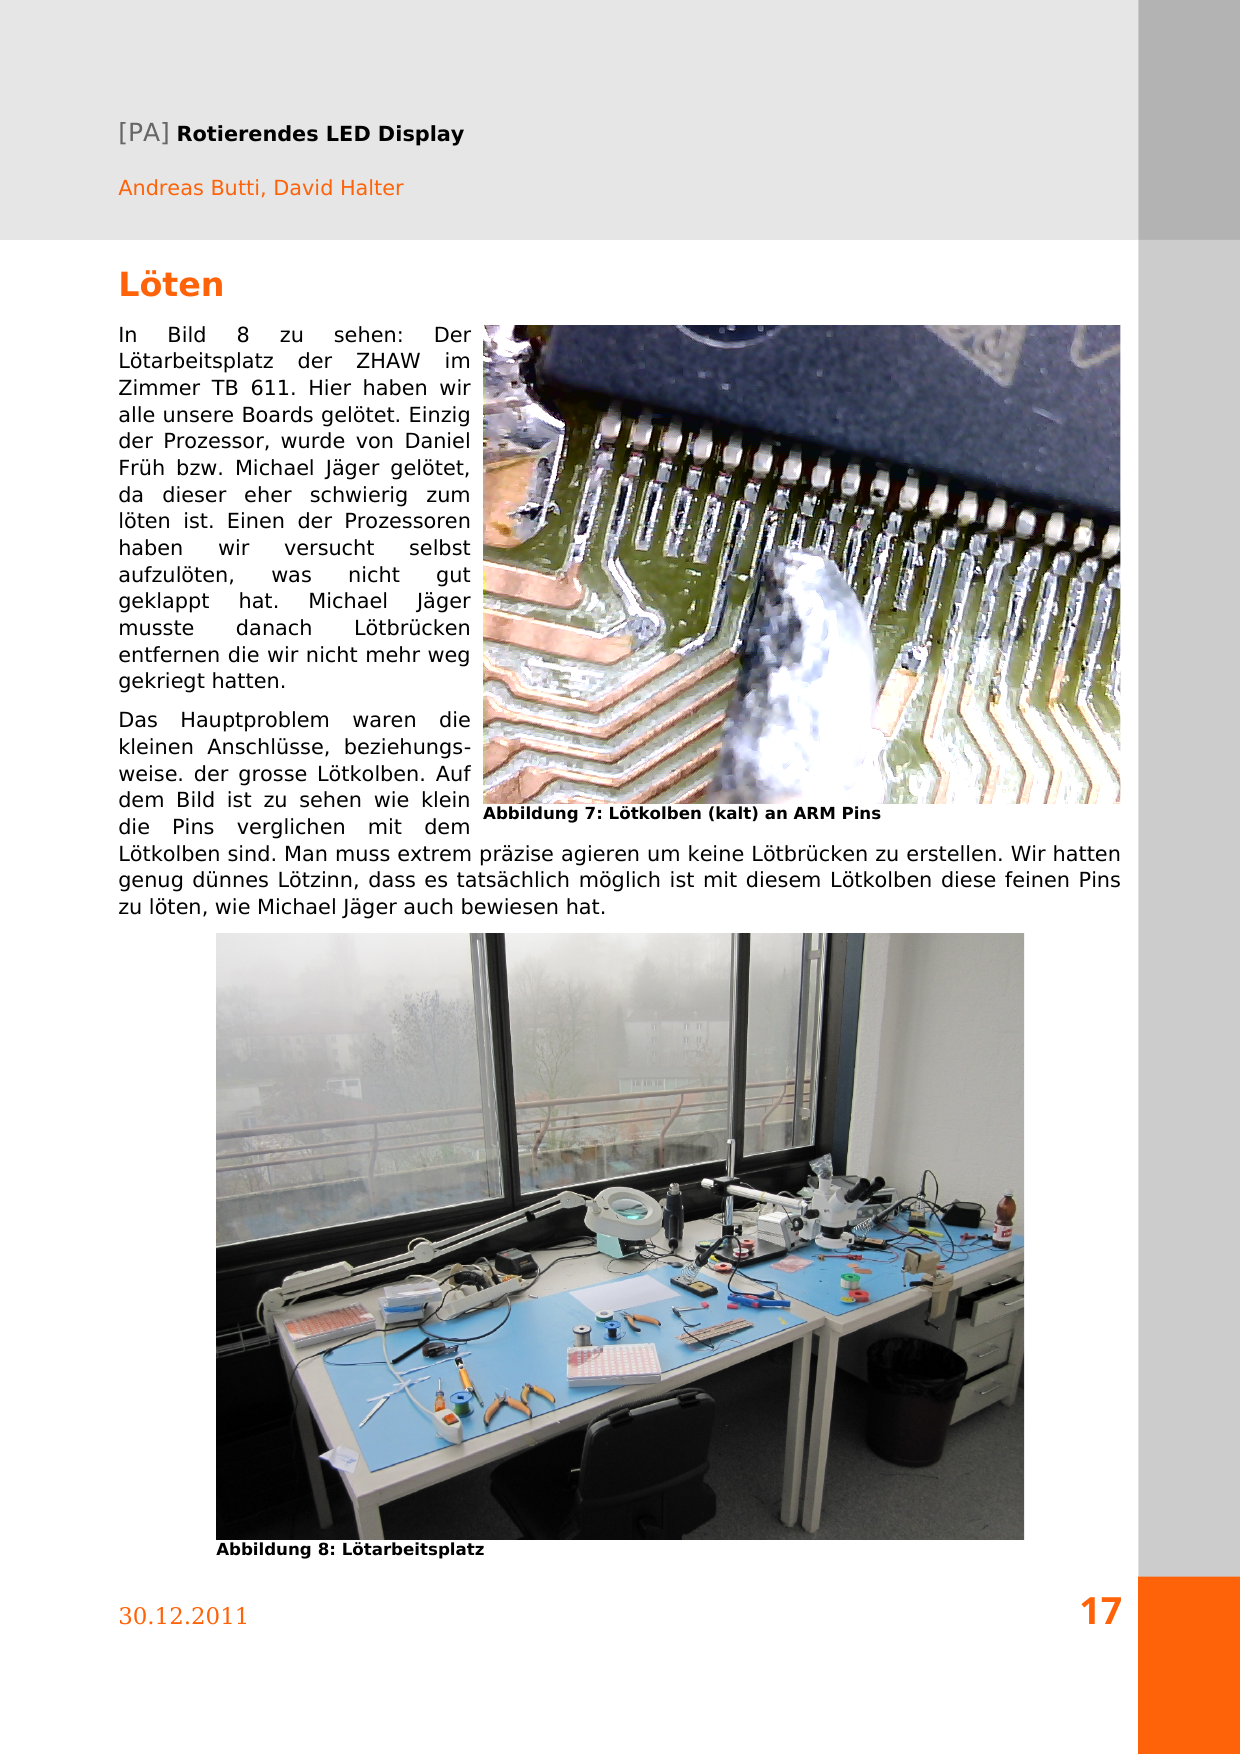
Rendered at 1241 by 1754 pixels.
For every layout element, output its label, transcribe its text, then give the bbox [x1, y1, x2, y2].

picture [483, 325, 1121, 804]
text In Bild 8 zu sehen: Der Lötarbeitsplatz der ZHAW im Zimmer TB 611. Hier haben wir alle unsere Boards gelötet. Einzig der Prozessor, wurde von Daniel Früh bzw. Michael Jäger gelötet, da dieser eher schwierig zum löten ist. Einen der Prozessoren haben wir versucht selbst aufzulöten, was nicht gut geklappt hat. Michael Jäger musste danach Lötbrücken entfernen die wir nicht mehr weg gekriegt hatten. [118, 313, 1122, 694]
text Abbildung 7: Lötkolben (kalt) an ARM Pins [483, 804, 1120, 823]
text Das Hauptproblem waren die kleinen Anschlüsse, beziehungs­weise. der grosse Lötkolben. Auf dem Bild ist zu sehen wie klein die Pins verglichen mit dem Lötkolben sind. Man muss extrem präzise agieren um keine Lötbrücken zu erstellen. Wir hatten genug dünnes Lötzinn, dass es tatsächlich möglich ist mit diesem Lötkolben diese feinen Pins zu löten, wie Michael Jäger auch bewiesen hat. [118, 708, 1122, 919]
subtitle Löten [118, 266, 1122, 304]
text Abbildung 8: Lötarbeitsplatz [216, 1540, 1024, 1559]
picture [216, 933, 1025, 1540]
